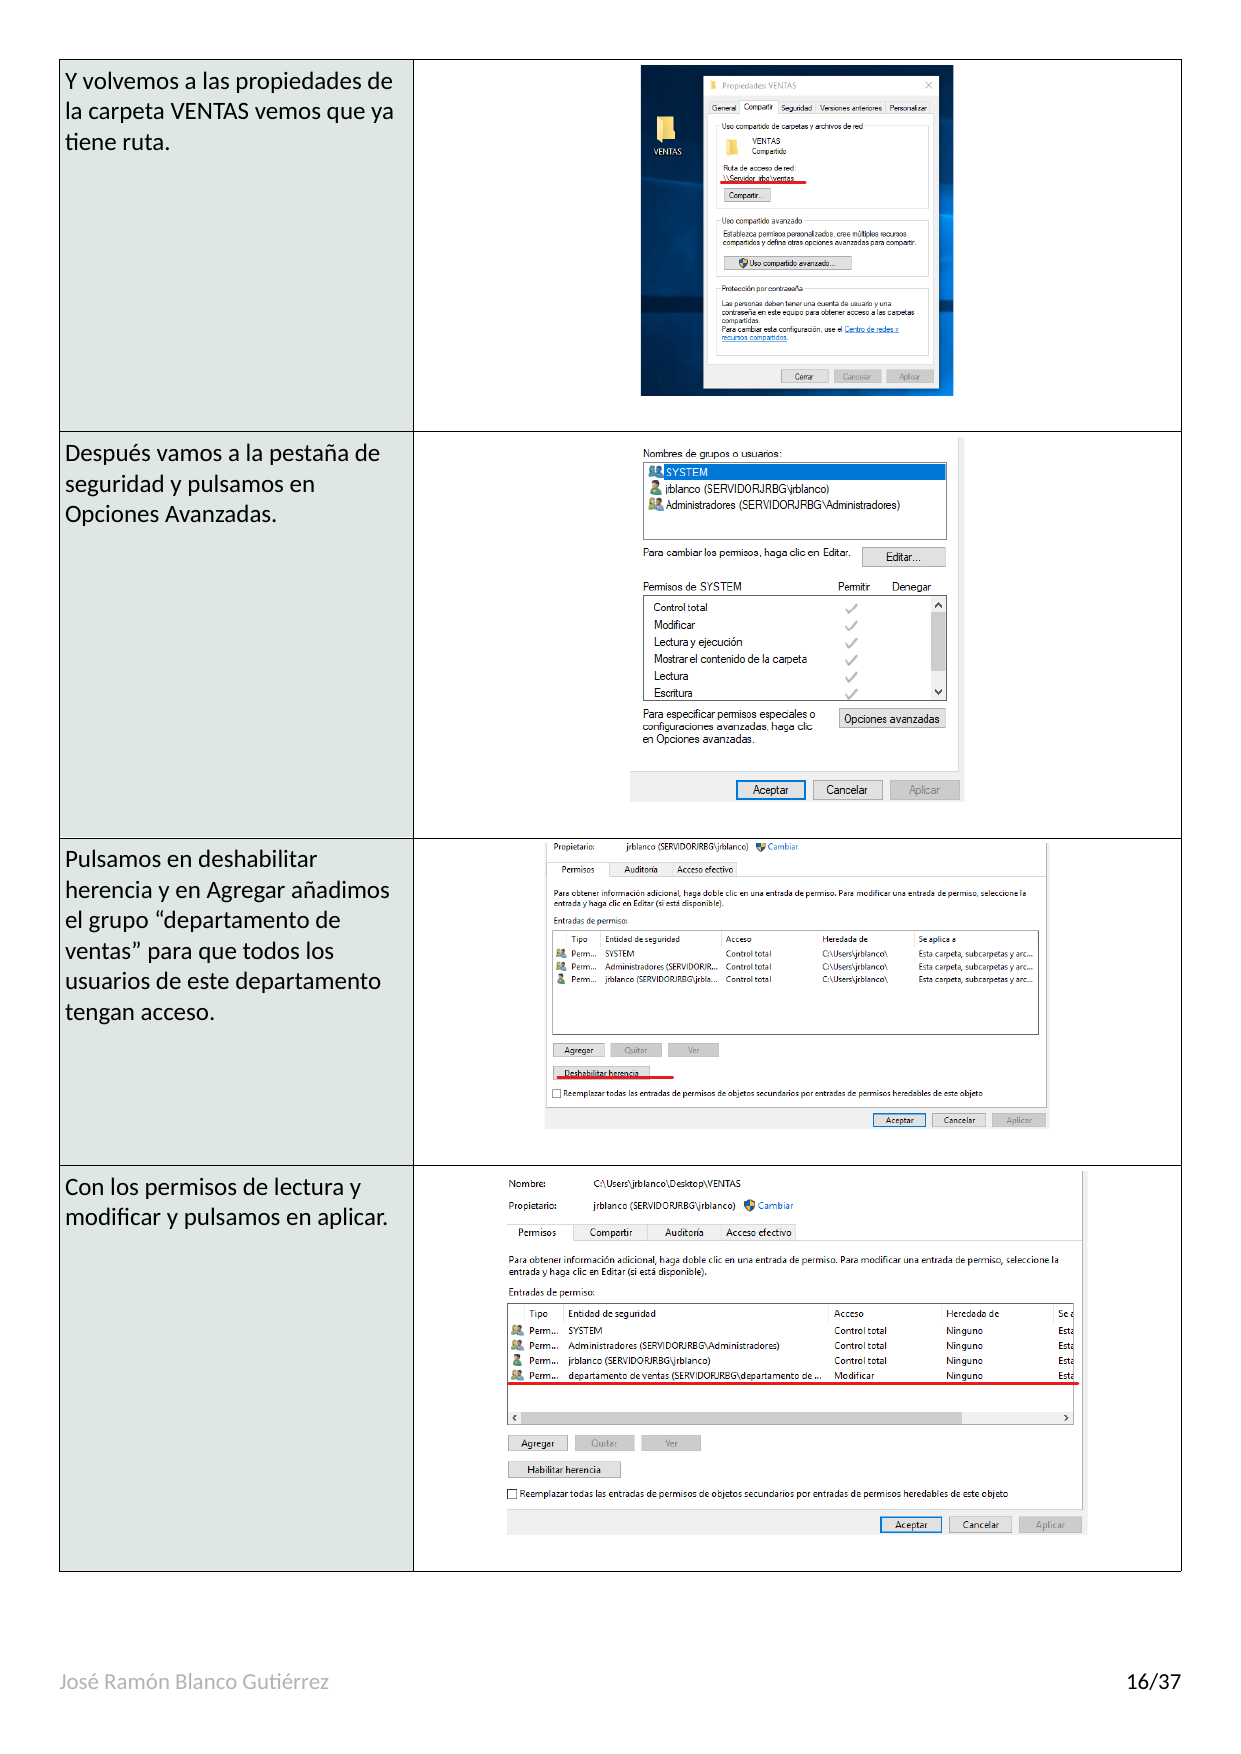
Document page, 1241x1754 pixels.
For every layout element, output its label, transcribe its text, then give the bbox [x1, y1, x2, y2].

picture [629, 437, 965, 802]
table_cell Con los permisos de lectura y modificar y pulsamos en aplicar. [60, 1166, 413, 1571]
table_cell Y volvemos a las propiedades de la carpeta VENTAS vemos que ya tiene ruta. [60, 60, 413, 431]
table_cell [414, 839, 1181, 1165]
table_cell [414, 60, 1181, 431]
picture [544, 843, 1050, 1129]
picture [640, 65, 954, 396]
table_cell [414, 432, 1181, 837]
table_cell Después vamos a la pestaña de seguridad y pulsamos en Opciones Avanzadas. [60, 432, 413, 837]
picture [506, 1171, 1088, 1535]
table_cell Pulsamos en deshabilitar herencia y en Agregar añadimos el grupo “departamento de ventas” para que todos los usuarios de este departamento tengan acceso. [60, 839, 413, 1165]
table_cell [414, 1166, 1181, 1571]
